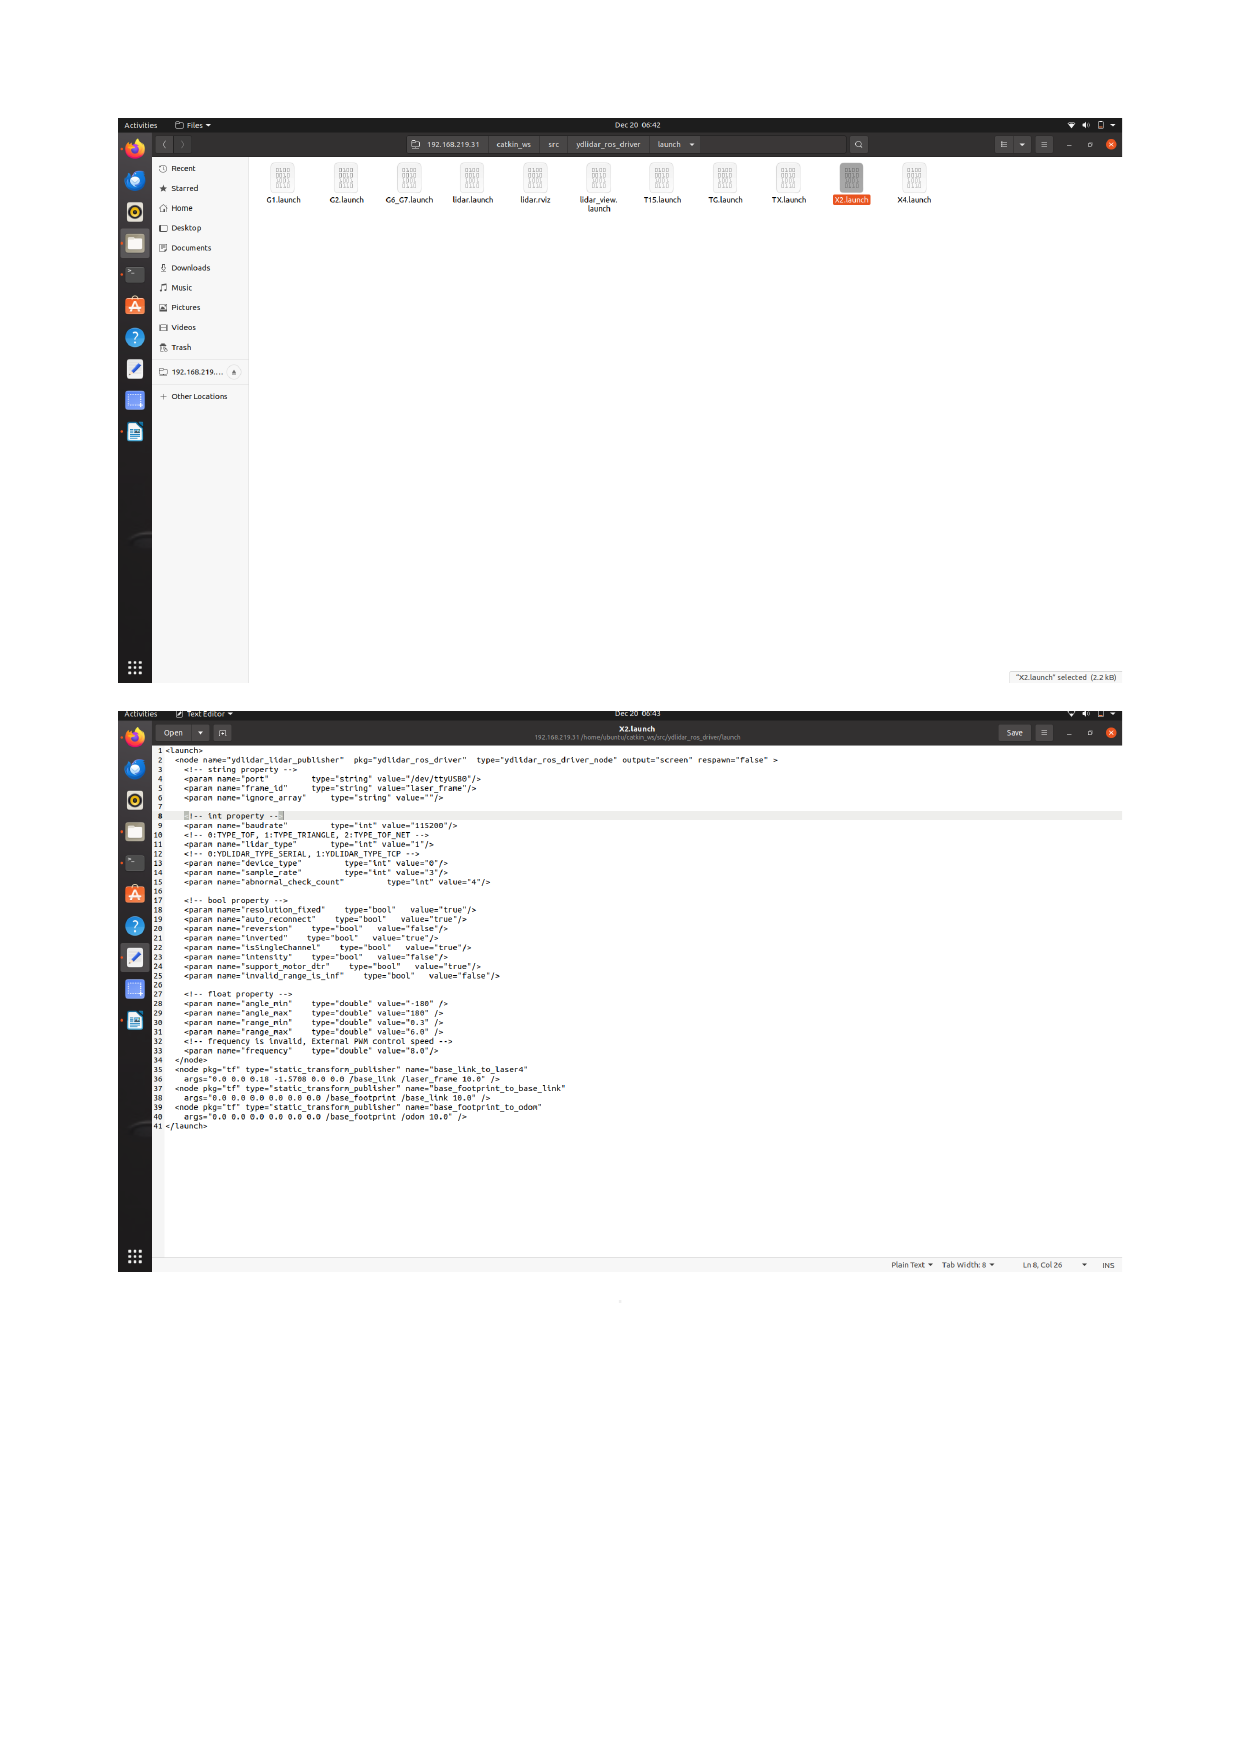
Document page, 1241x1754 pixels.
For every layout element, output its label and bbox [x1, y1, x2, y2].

picture [118, 118, 1123, 683]
picture [118, 711, 1123, 1272]
